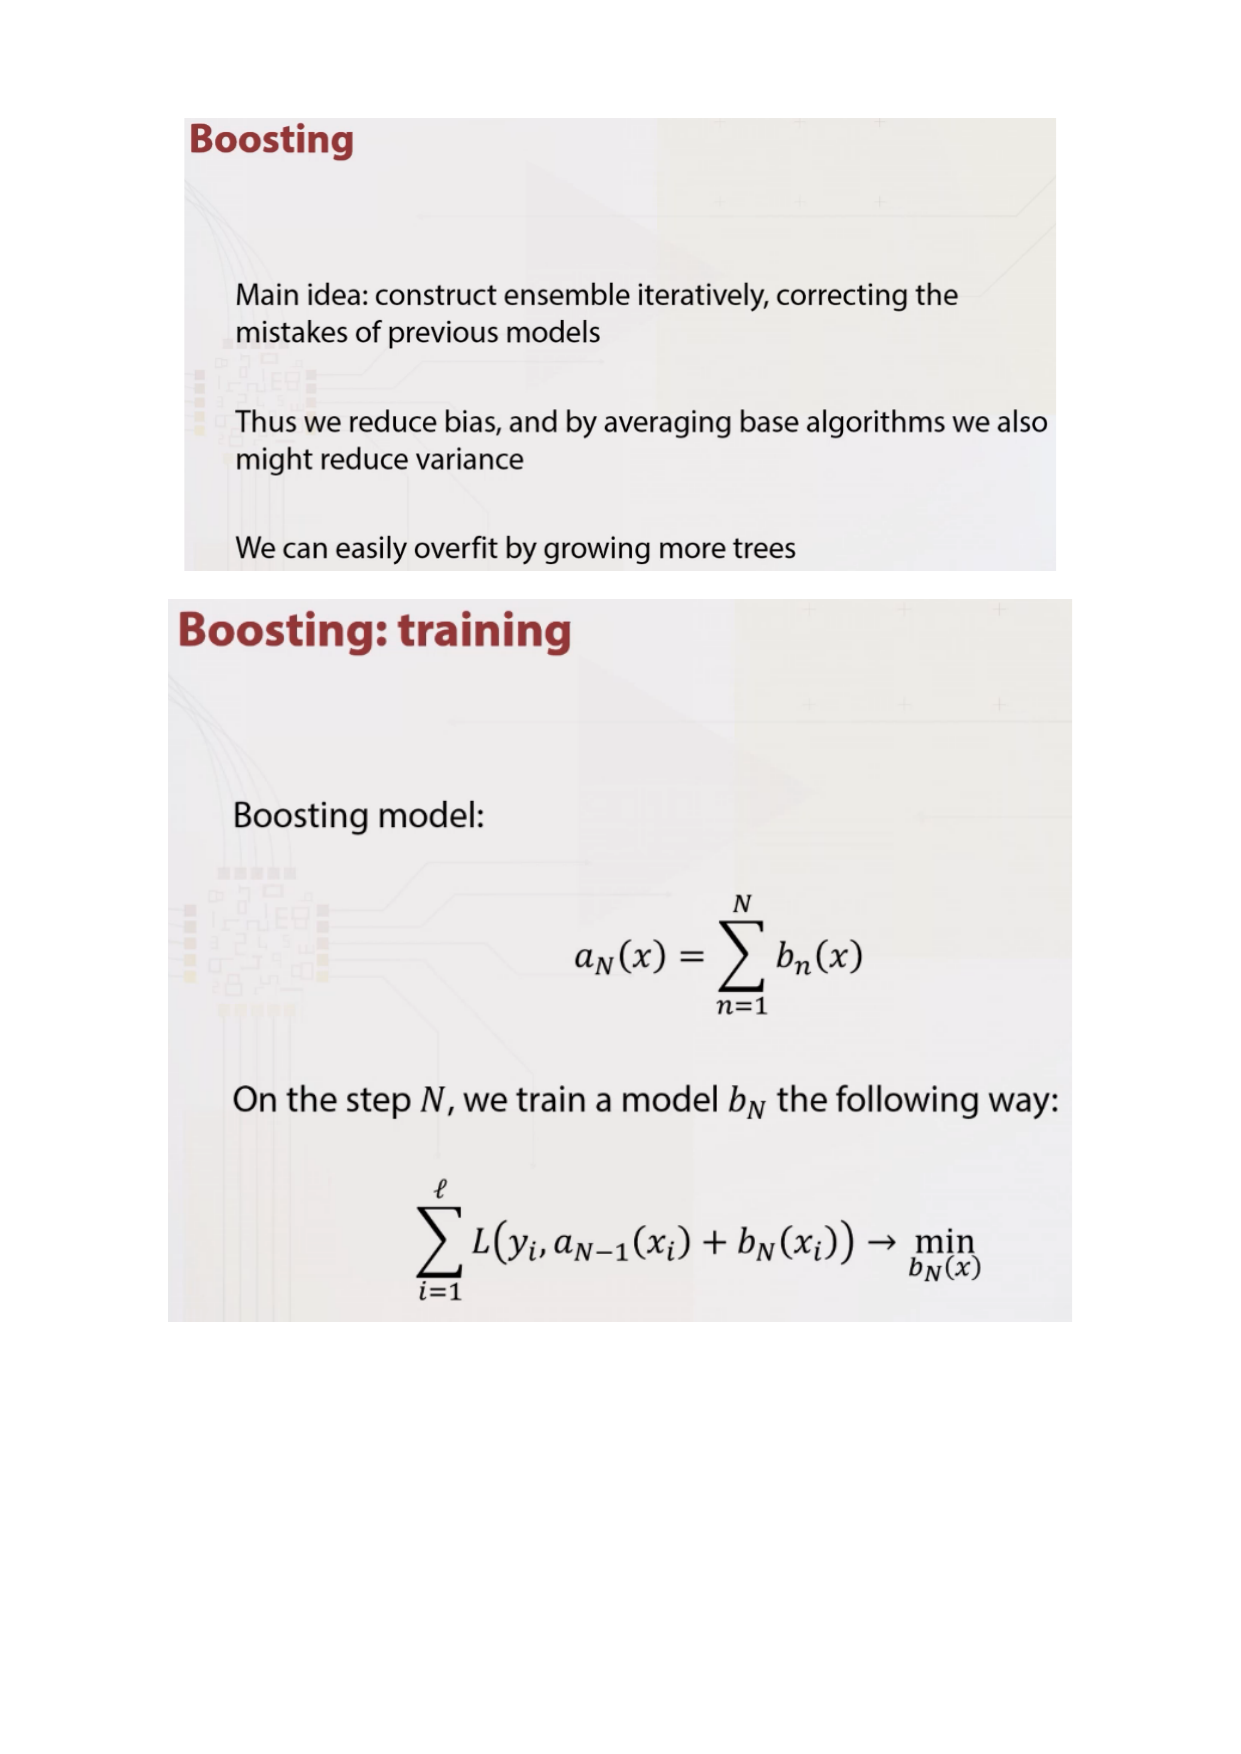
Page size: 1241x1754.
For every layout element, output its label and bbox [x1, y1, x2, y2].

picture [184, 118, 1057, 571]
picture [168, 599, 1073, 1322]
